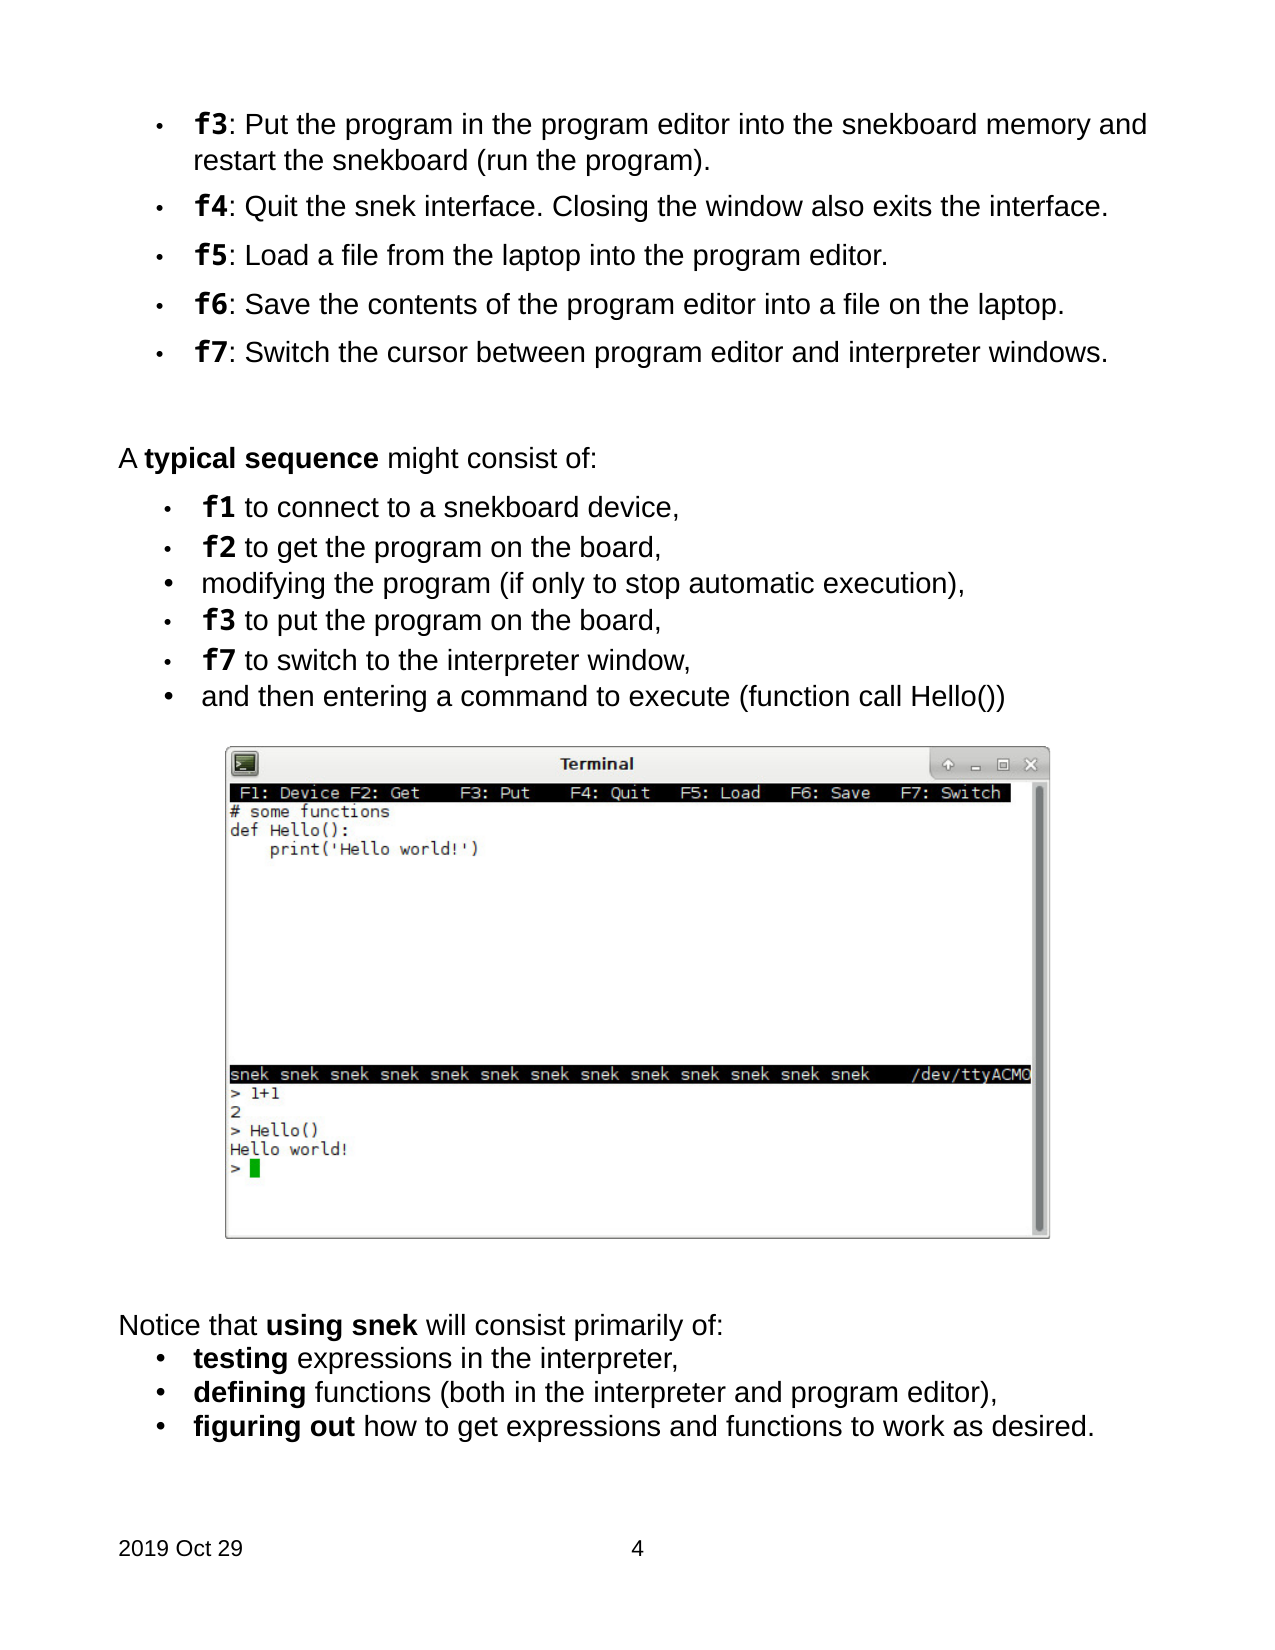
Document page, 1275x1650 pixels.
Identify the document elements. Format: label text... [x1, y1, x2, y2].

list f6: Save the contents of the program editor into a file on the laptop. [156, 283, 1157, 323]
list f7 to switch to the interpreter window, [164, 639, 1157, 679]
text A typical sequence might consist of: [118, 441, 1157, 474]
list f2 to get the program on the board, [164, 526, 1157, 566]
list f4: Quit the snek interface. Closing the window also exits the interface. [156, 186, 1157, 225]
picture [225, 746, 1050, 1239]
list f3 to put the program on the board, [164, 599, 1157, 639]
list f1 to connect to a snekboard device, [164, 486, 1157, 526]
list and then entering a command to execute (function call Hello()) [164, 679, 1157, 713]
list testing expressions in the interpreter, [156, 1341, 1157, 1375]
list f5: Load a file from the laptop into the program editor. [156, 234, 1157, 274]
list modifying the program (if only to stop automatic execution), [164, 566, 1157, 599]
list figuring out how to get expressions and functions to work as desired. [156, 1409, 1157, 1442]
text Notice that using snek will consist primarily of: [118, 1308, 1157, 1341]
list f3: Put the program in the program editor into the snekboard memory and restart the snekboard (run the program). [156, 103, 1157, 177]
list f7: Switch the cursor between program editor and interpreter windows. [156, 332, 1157, 371]
list defining functions (both in the interpreter and program editor), [156, 1375, 1157, 1409]
